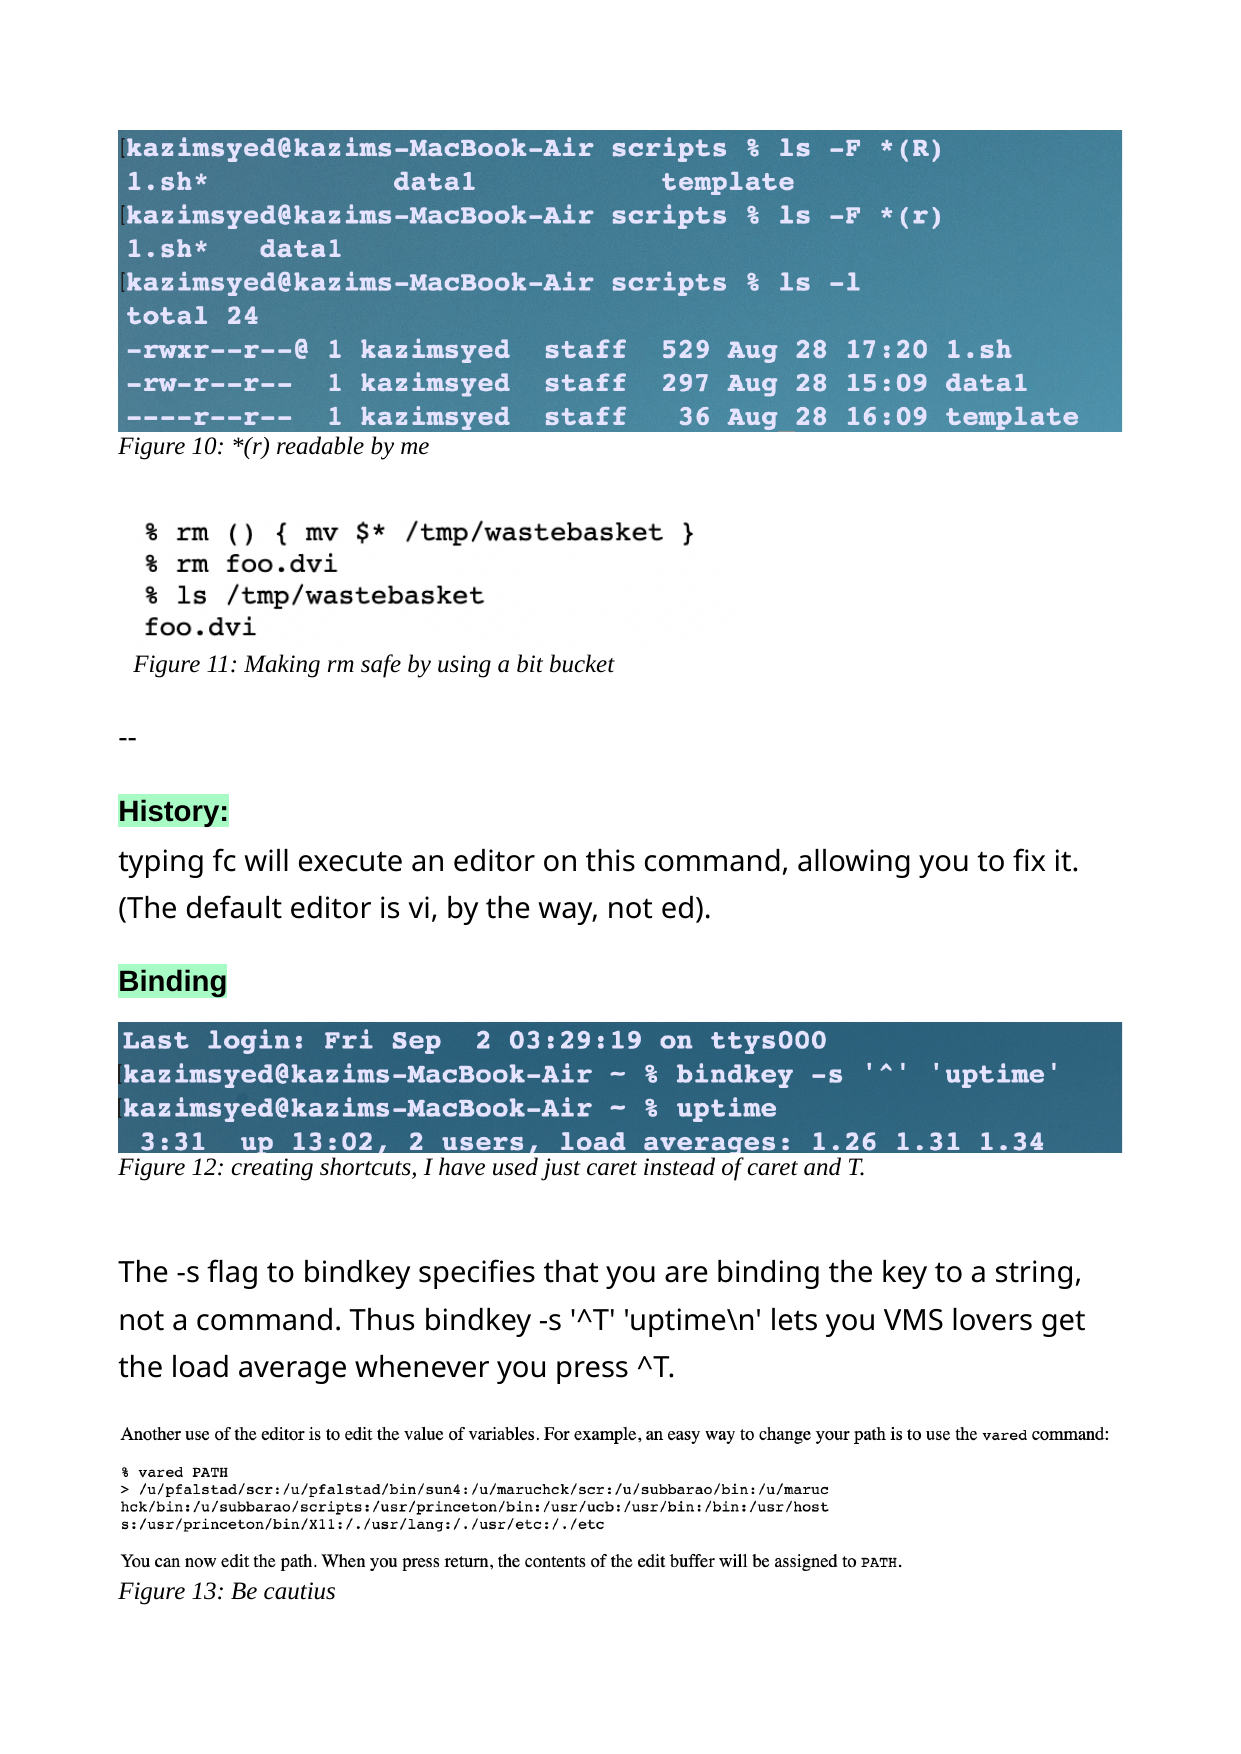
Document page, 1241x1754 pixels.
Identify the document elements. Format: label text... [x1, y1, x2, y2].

picture [118, 1421, 1123, 1577]
text Figure 10: *(r) readable by me [118, 432, 1122, 460]
subtitle History: [118, 793, 1122, 827]
picture [118, 130, 1123, 432]
text The -s flag to bindkey specifies that you are binding the key to a string, not a command. Thus bindkey -s '^T' 'uptime\n' lets you VMS lovers get the load average whenever you press ^T. [118, 1251, 1122, 1386]
picture [133, 516, 763, 650]
text Figure 11: Making rm safe by using a bit bucket [133, 650, 762, 678]
text Figure 12: creating shortcuts, I have used just caret instead of caret and T. [118, 1153, 1122, 1181]
subtitle Binding [227, 964, 1122, 998]
text Figure 13: Be cautius [118, 1577, 1122, 1605]
text -- [118, 717, 1122, 756]
picture [118, 1022, 1123, 1153]
text typing fc will execute an editor on this command, allowing you to fix it. (The default editor is vi, by the way, not ed). [118, 840, 1122, 927]
